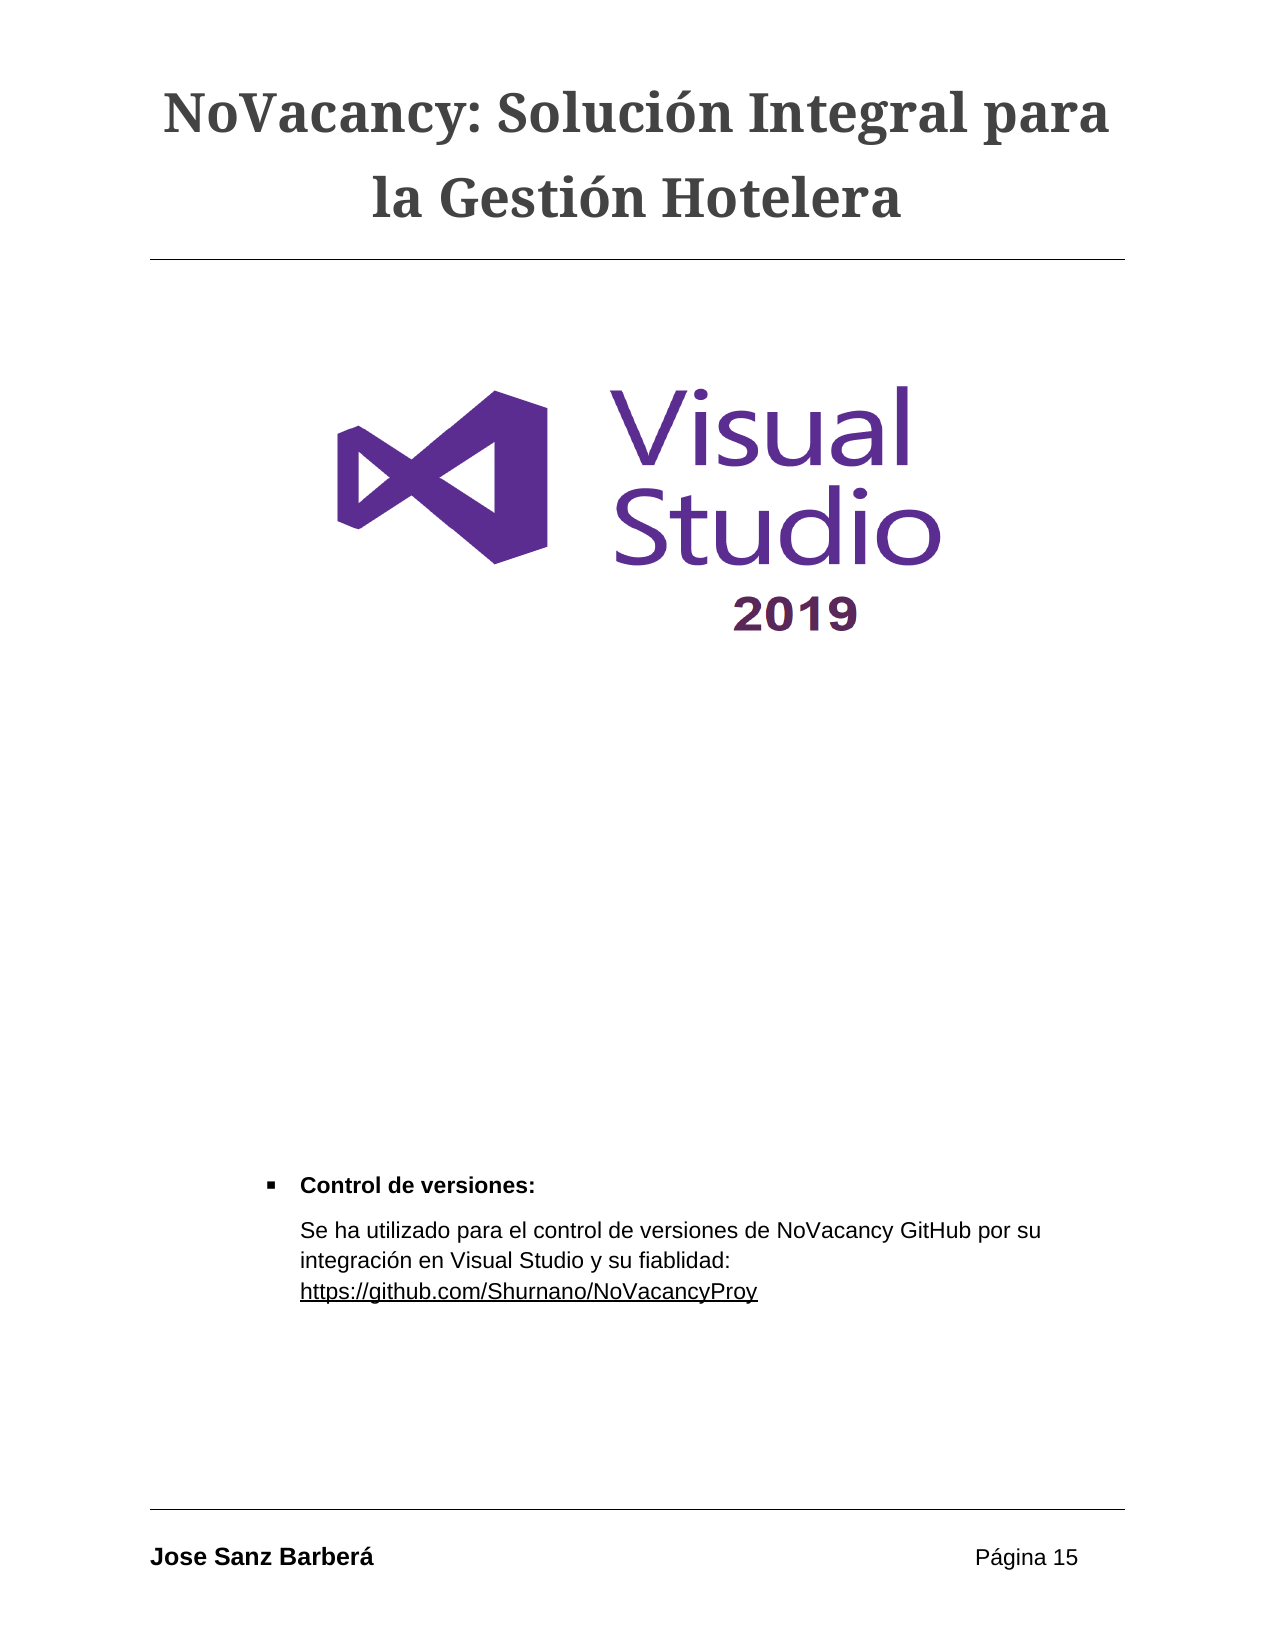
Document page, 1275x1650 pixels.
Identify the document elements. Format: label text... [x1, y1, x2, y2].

picture [297, 322, 1013, 676]
list Control de versiones: [262, 1172, 1125, 1199]
text Se ha utilizado para el control de versiones de NoVacancy GitHub por su integración en Visual Studio y su fiablidad: https://github.com/Shurnano/NoVacancyProy [300, 1217, 1125, 1304]
